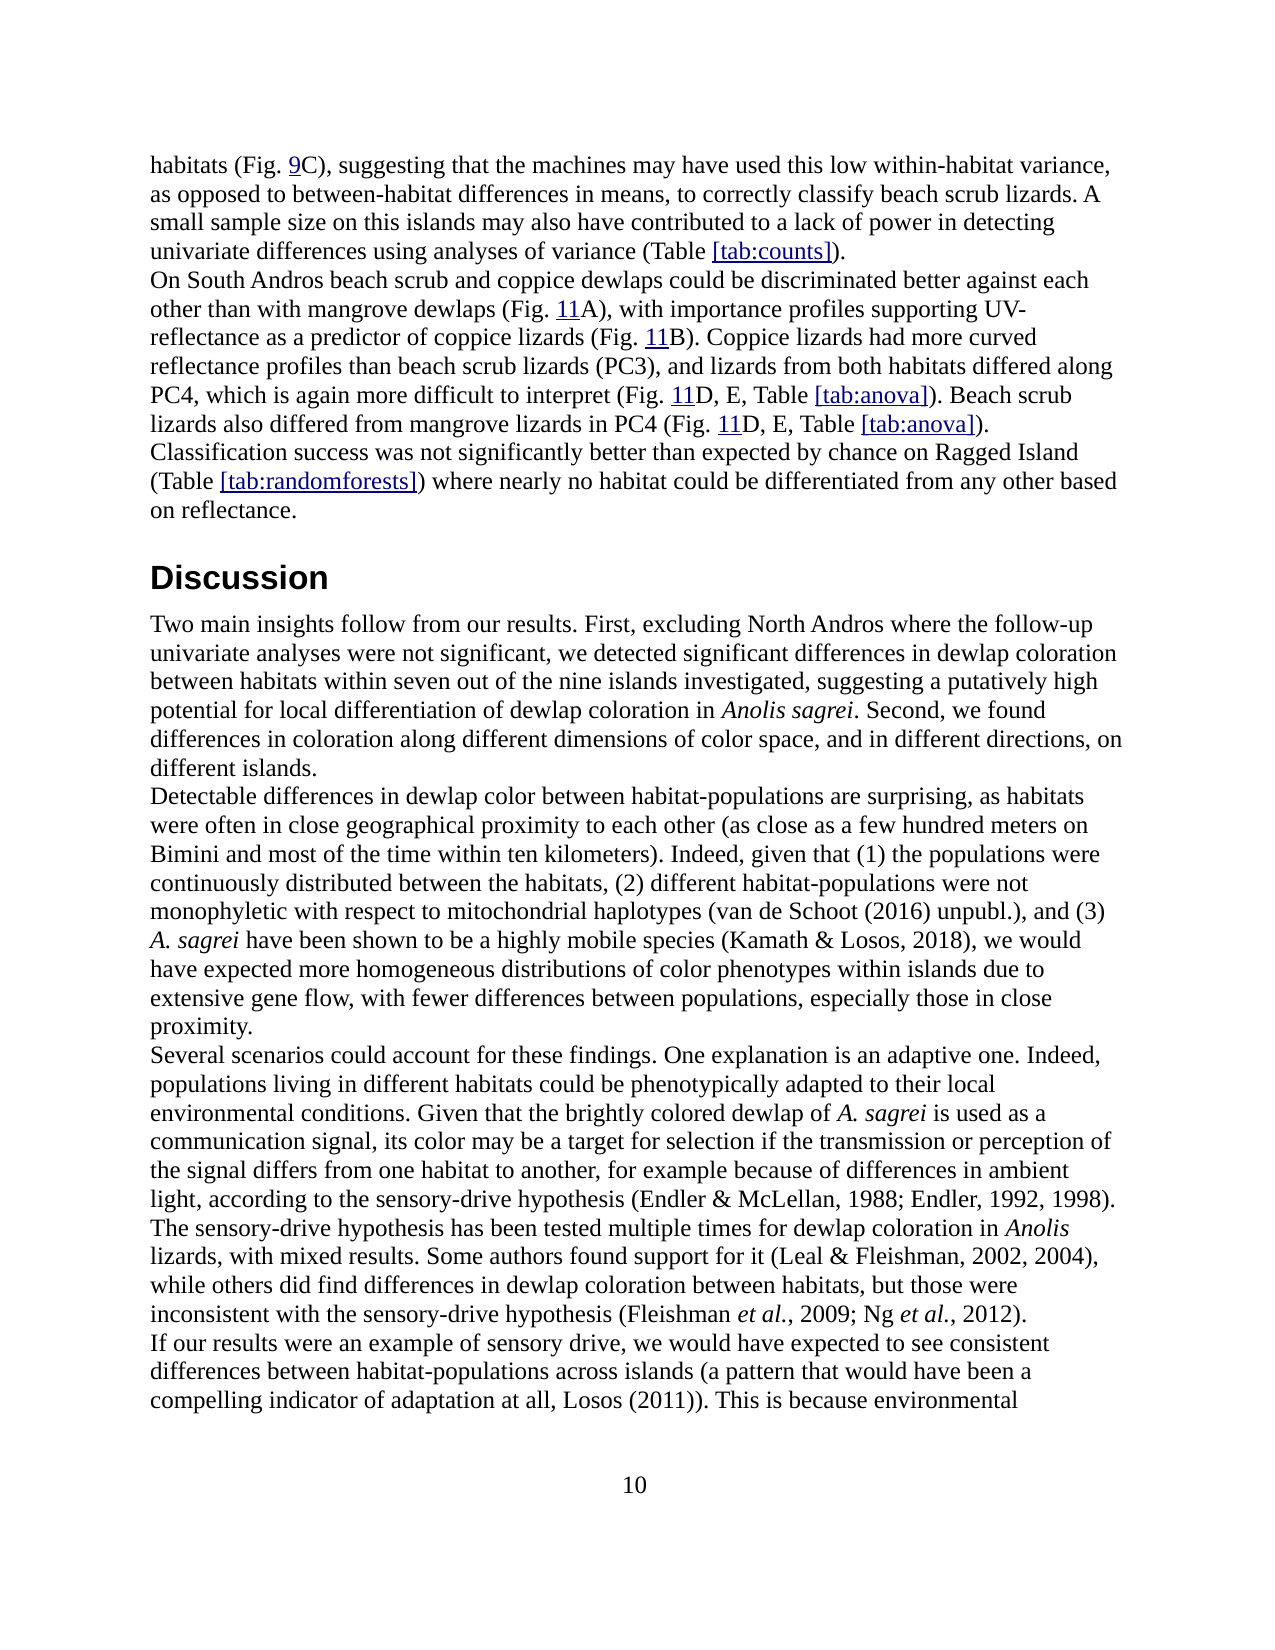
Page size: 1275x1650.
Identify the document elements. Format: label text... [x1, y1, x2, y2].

text habitats (Fig. 9C), suggesting that the machines may have used this low within-habitat variance, as opposed to between-habitat differences in means, to correctly classify beach scrub lizards. A small sample size on this islands may also have contributed to a lack of power in detecting univariate differences using analyses of variance (Table [tab:counts]). On South Andros beach scrub and coppice dewlaps could be discriminated better against each other than with mangrove dewlaps (Fig. 11A), with importance profiles supporting UV-reflectance as a predictor of coppice lizards (Fig. 11B). Coppice lizards had more curved reflectance profiles than beach scrub lizards (PC3), and lizards from both habitats differed along PC4, which is again more difficult to interpret (Fig. 11D, E, Table [tab:anova]). Beach scrub lizards also differed from mangrove lizards in PC4 (Fig. 11D, E, Table [tab:anova]). Classification success was not significantly better than expected by chance on Ragged Island (Table [tab:randomforests]) where nearly no habitat could be differentiated from any other based on reflectance. [150, 150, 1125, 524]
subtitle Discussion [150, 558, 1125, 596]
text Two main insights follow from our results. First, excluding North Andros where the follow-up univariate analyses were not significant, we detected significant differences in dewlap coloration between habitats within seven out of the nine islands investigated, suggesting a putatively high potential for local differentiation of dewlap coloration in Anolis sagrei. Second, we found differences in coloration along different dimensions of color space, and in different directions, on different islands. Detectable differences in dewlap color between habitat-populations are surprising, as habitats were often in close geographical proximity to each other (as close as a few hundred meters on Bimini and most of the time within ten kilometers). Indeed, given that (1) the populations were continuously distributed between the habitats, (2) different habitat-populations were not monophyletic with respect to mitochondrial haplotypes (van de Schoot (2016) unpubl.), and (3) A. sagrei have been shown to be a highly mobile species (Kamath & Losos, 2018), we would have expected more homogeneous distributions of color phenotypes within islands due to extensive gene flow, with fewer differences between populations, especially those in close proximity. Several scenarios could account for these findings. One explanation is an adaptive one. Indeed, populations living in different habitats could be phenotypically adapted to their local environmental conditions. Given that the brightly colored dewlap of A. sagrei is used as a communication signal, its color may be a target for selection if the transmission or perception of the signal differs from one habitat to another, for example because of differences in ambient light, according to the sensory-drive hypothesis (Endler & McLellan, 1988; Endler, 1992, 1998). The sensory-drive hypothesis has been tested multiple times for dewlap coloration in Anolis lizards, with mixed results. Some authors found support for it (Leal & Fleishman, 2002, 2004), while others did find differences in dewlap coloration between habitats, but those were inconsistent with the sensory-drive hypothesis (Fleishman et al., 2009; Ng et al., 2012). If our results were an example of sensory drive, we would have expected to see consistent differences between habitat-populations across islands (a pattern that would have been a compelling indicator of adaptation at all, Losos (2011)). This is because environmental [150, 609, 1125, 1414]
